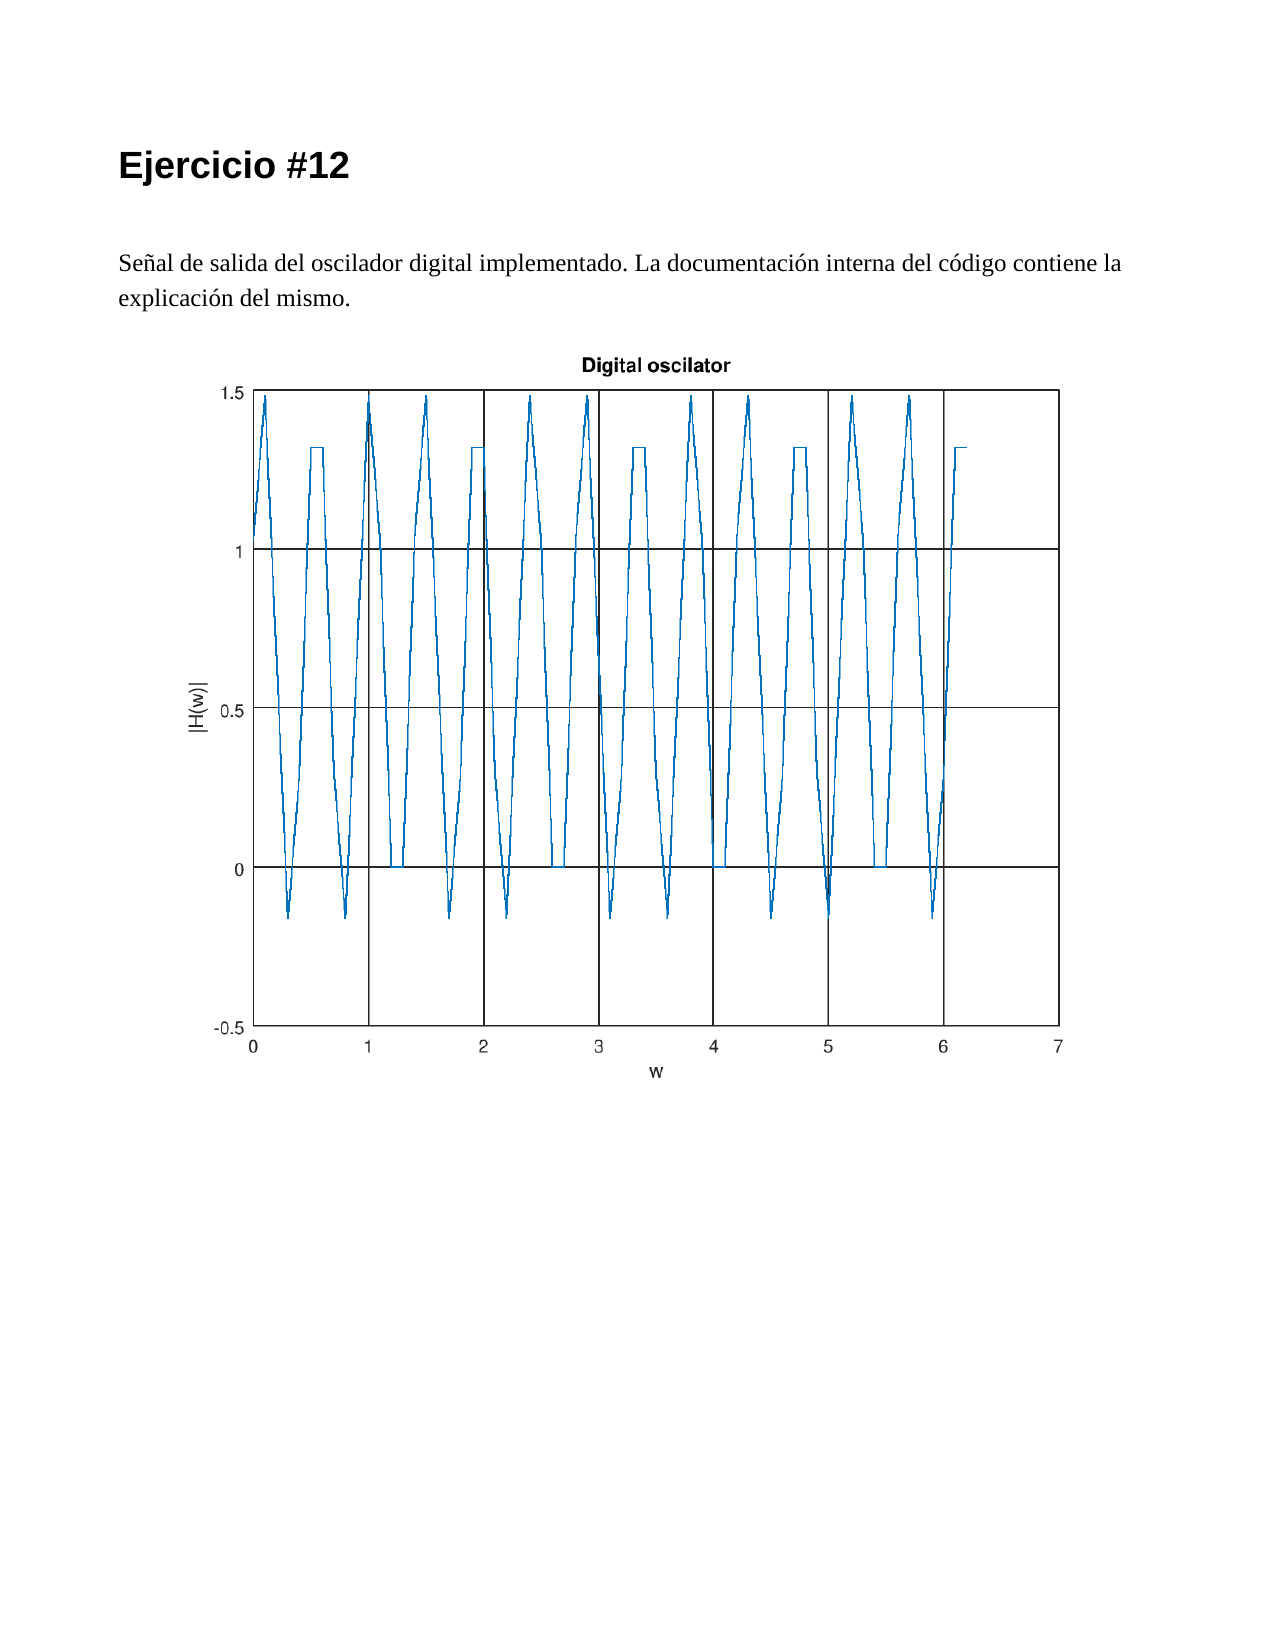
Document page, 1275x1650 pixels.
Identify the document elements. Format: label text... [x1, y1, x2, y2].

subtitle Ejercicio #12 [118, 143, 1157, 187]
text Señal de salida del oscilador digital implementado. La documentación interna del código contiene la explicación del mismo. [118, 248, 1157, 312]
picture [118, 331, 1157, 1111]
